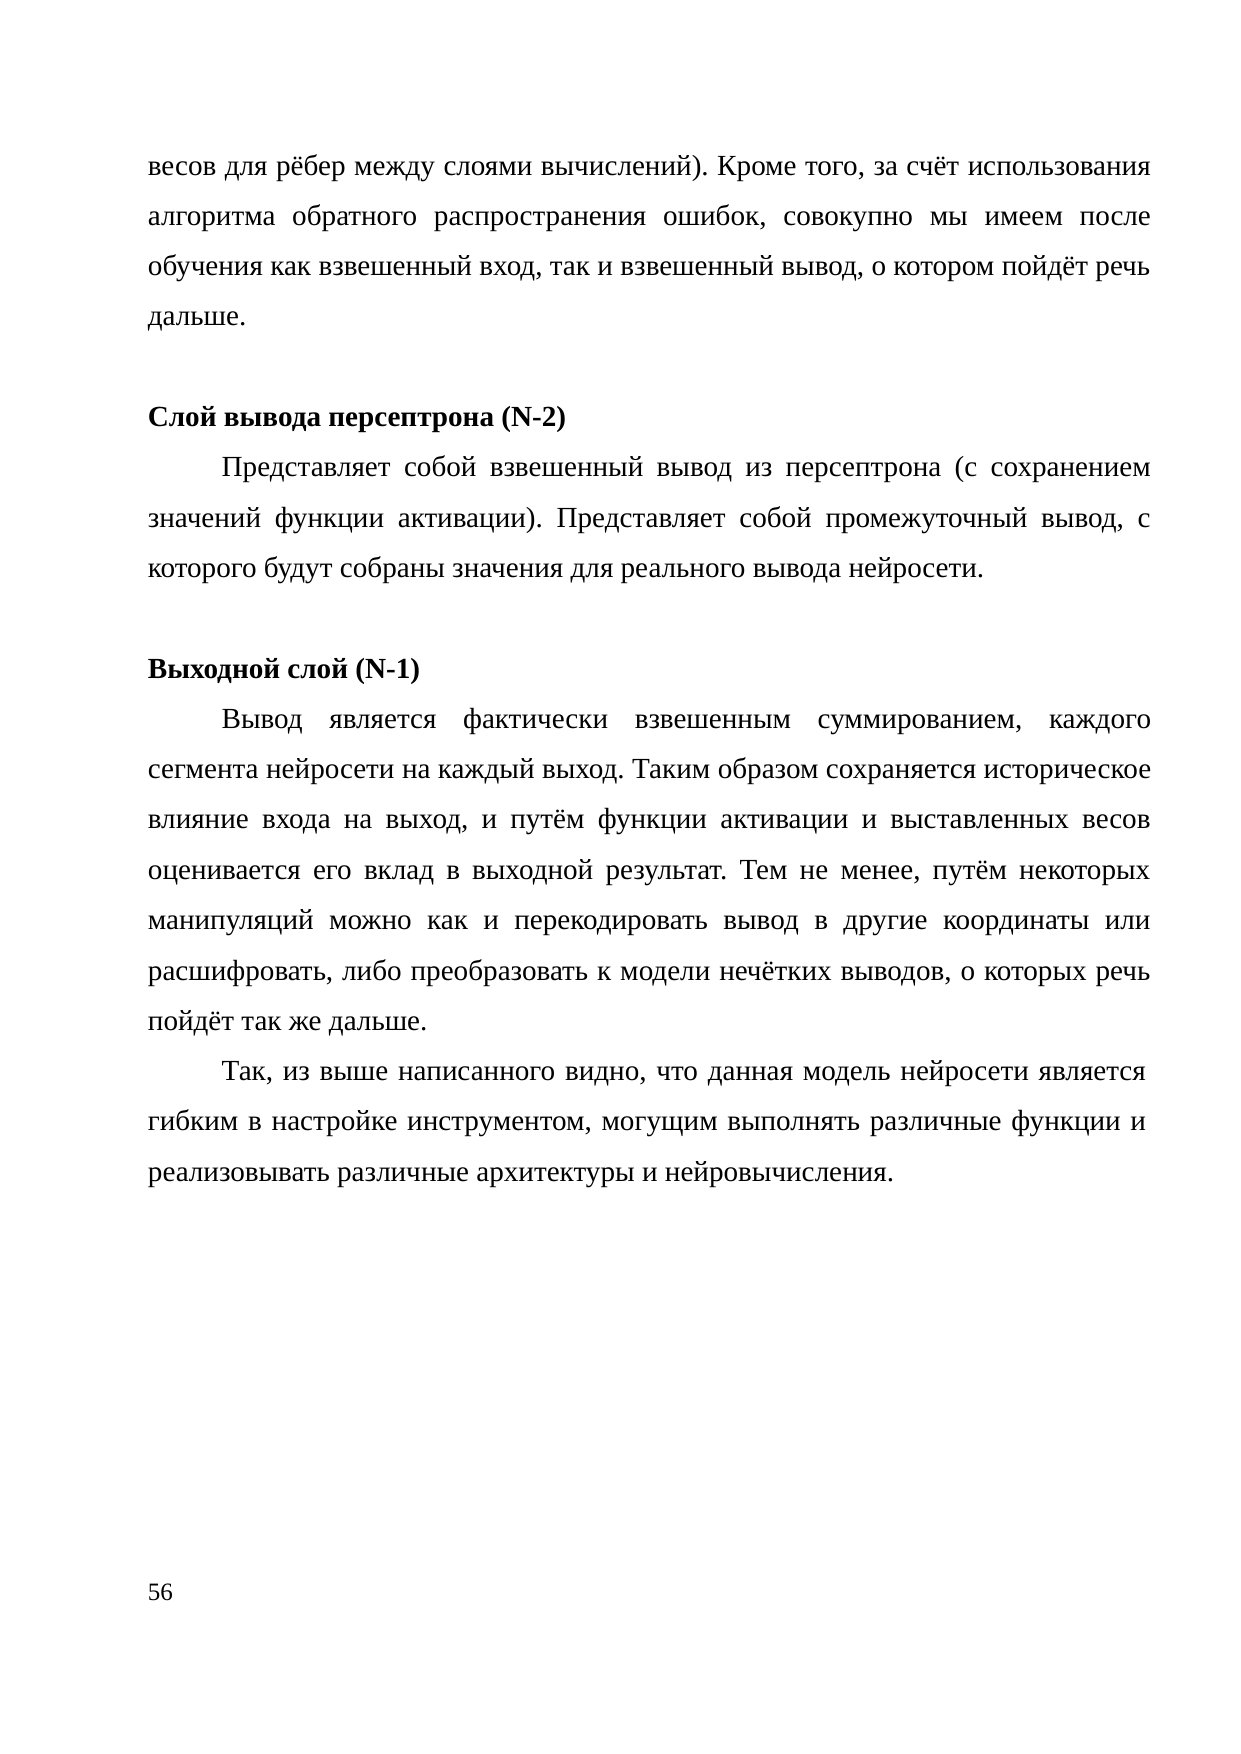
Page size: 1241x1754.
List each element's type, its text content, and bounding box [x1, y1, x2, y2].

text Так, из выше написанного видно, что данная модель нейросети является гибким в настройке инструментом, могущим выполнять различные функции и реализовывать различные архитектуры и нейровычисления. [148, 1053, 1147, 1187]
text Выходной слой (N-1) [148, 651, 1152, 684]
text весов для рёбер между слоями вычислений). Кроме того, за счёт использования алгоритма обратного распространения ошибок, совокупно мы имеем после обучения как взвешенный вход, так и взвешенный вывод, о котором пойдёт речь дальше. [148, 148, 1152, 332]
text Слой вывода персептрона (N-2) [148, 399, 1152, 433]
text Вывод является фактически взвешенным суммированием, каждого сегмента нейросети на каждый выход. Таким образом сохраняется историческое влияние входа на выход, и путём функции активации и выставленных весов оценивается его вклад в выходной результат. Тем не менее, путём некоторых манипуляций можно как и перекодировать вывод в другие координаты или расшифровать, либо преобразовать к модели нечётких выводов, о которых речь пойдёт так же дальше. [148, 701, 1152, 1036]
text Представляет собой взвешенный вывод из персептрона (с сохранением значений функции активации). Представляет собой промежуточный вывод, с которого будут собраны значения для реального вывода нейросети. [148, 449, 1152, 584]
